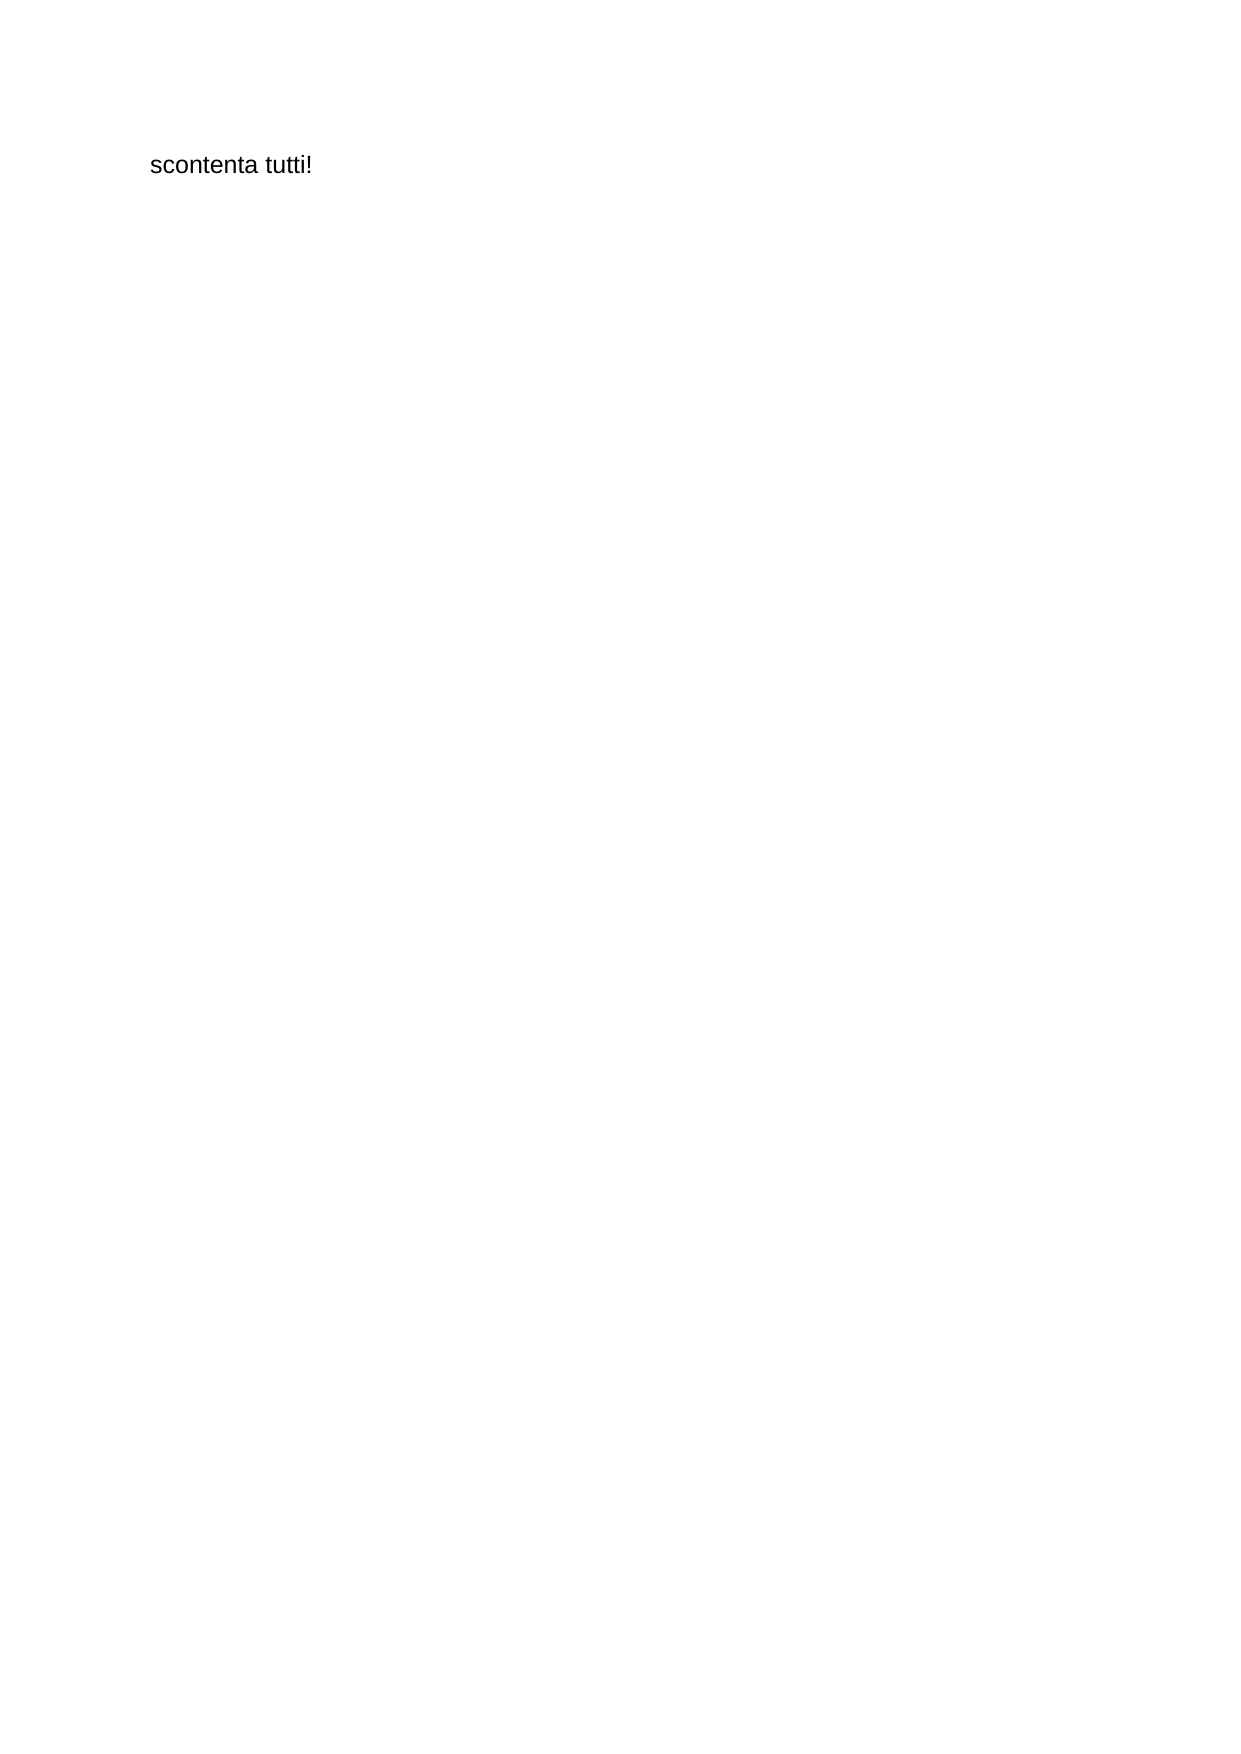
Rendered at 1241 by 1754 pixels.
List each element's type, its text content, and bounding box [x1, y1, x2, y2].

text scontenta tutti! [150, 150, 1090, 179]
